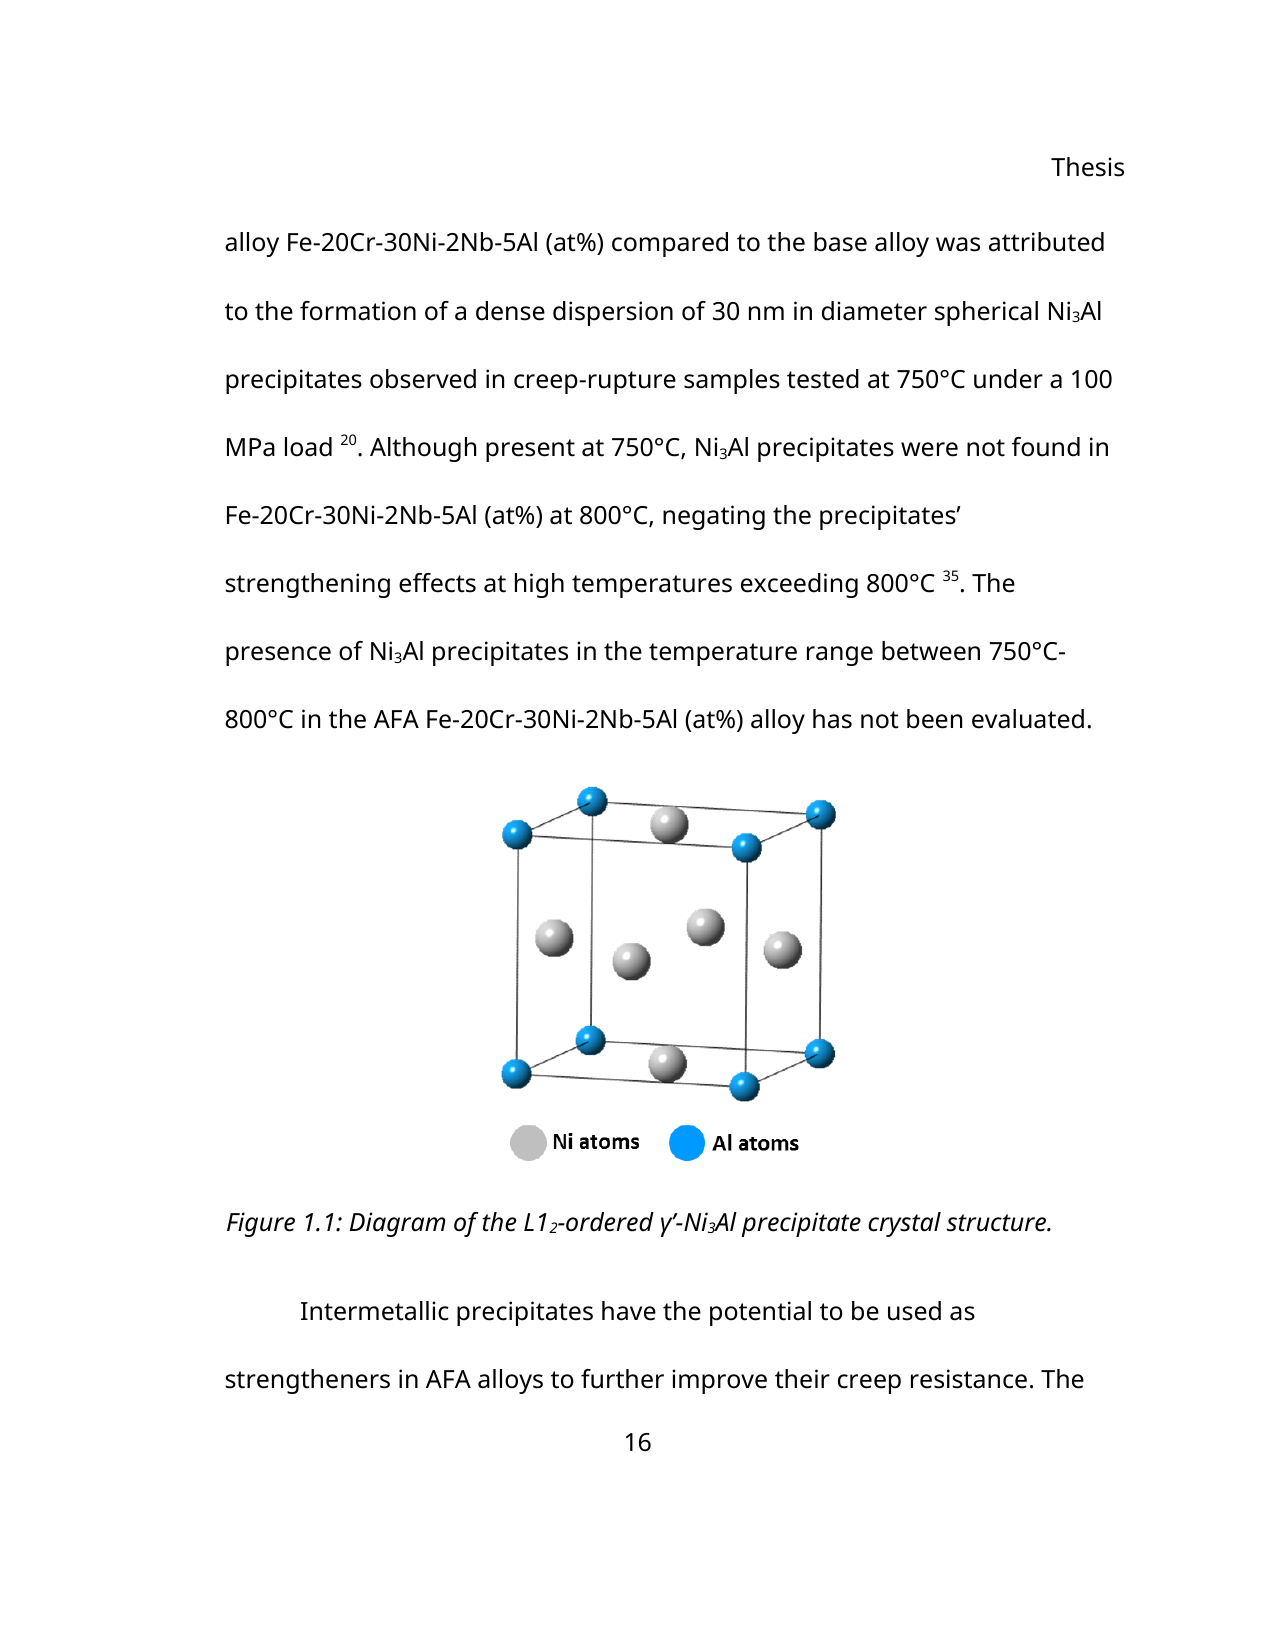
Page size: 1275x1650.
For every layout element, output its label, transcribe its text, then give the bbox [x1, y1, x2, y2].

text alloy Fe-20Cr-30Ni-2Nb-5Al (at%) compared to the base alloy was attributed to the formation of a dense dispersion of 30 nm in diameter spherical Ni3Al precipitates observed in creep-rupture samples tested at 750°C under a 100 MPa load 20. Although present at 750°C, Ni3Al precipitates were not found in Fe-20Cr-30Ni-2Nb-5Al (at%) at 800°C, negating the precipitates’ strengthening effects at high temperatures exceeding 800°C 35. The presence of Ni3Al precipitates in the temperature range between 750°C-800°C in the AFA Fe-20Cr-30Ni-2Nb-5Al (at%) alloy has not been evaluated. [224, 225, 1125, 736]
picture [482, 770, 868, 1171]
text Intermetallic precipitates have the potential to be used as strengtheners in AFA alloys to further improve their creep resistance. The [224, 1293, 1125, 1395]
text Figure 1.1: Diagram of the L12-ordered γ’-Ni3Al precipitate crystal structure. [225, 1204, 1125, 1238]
